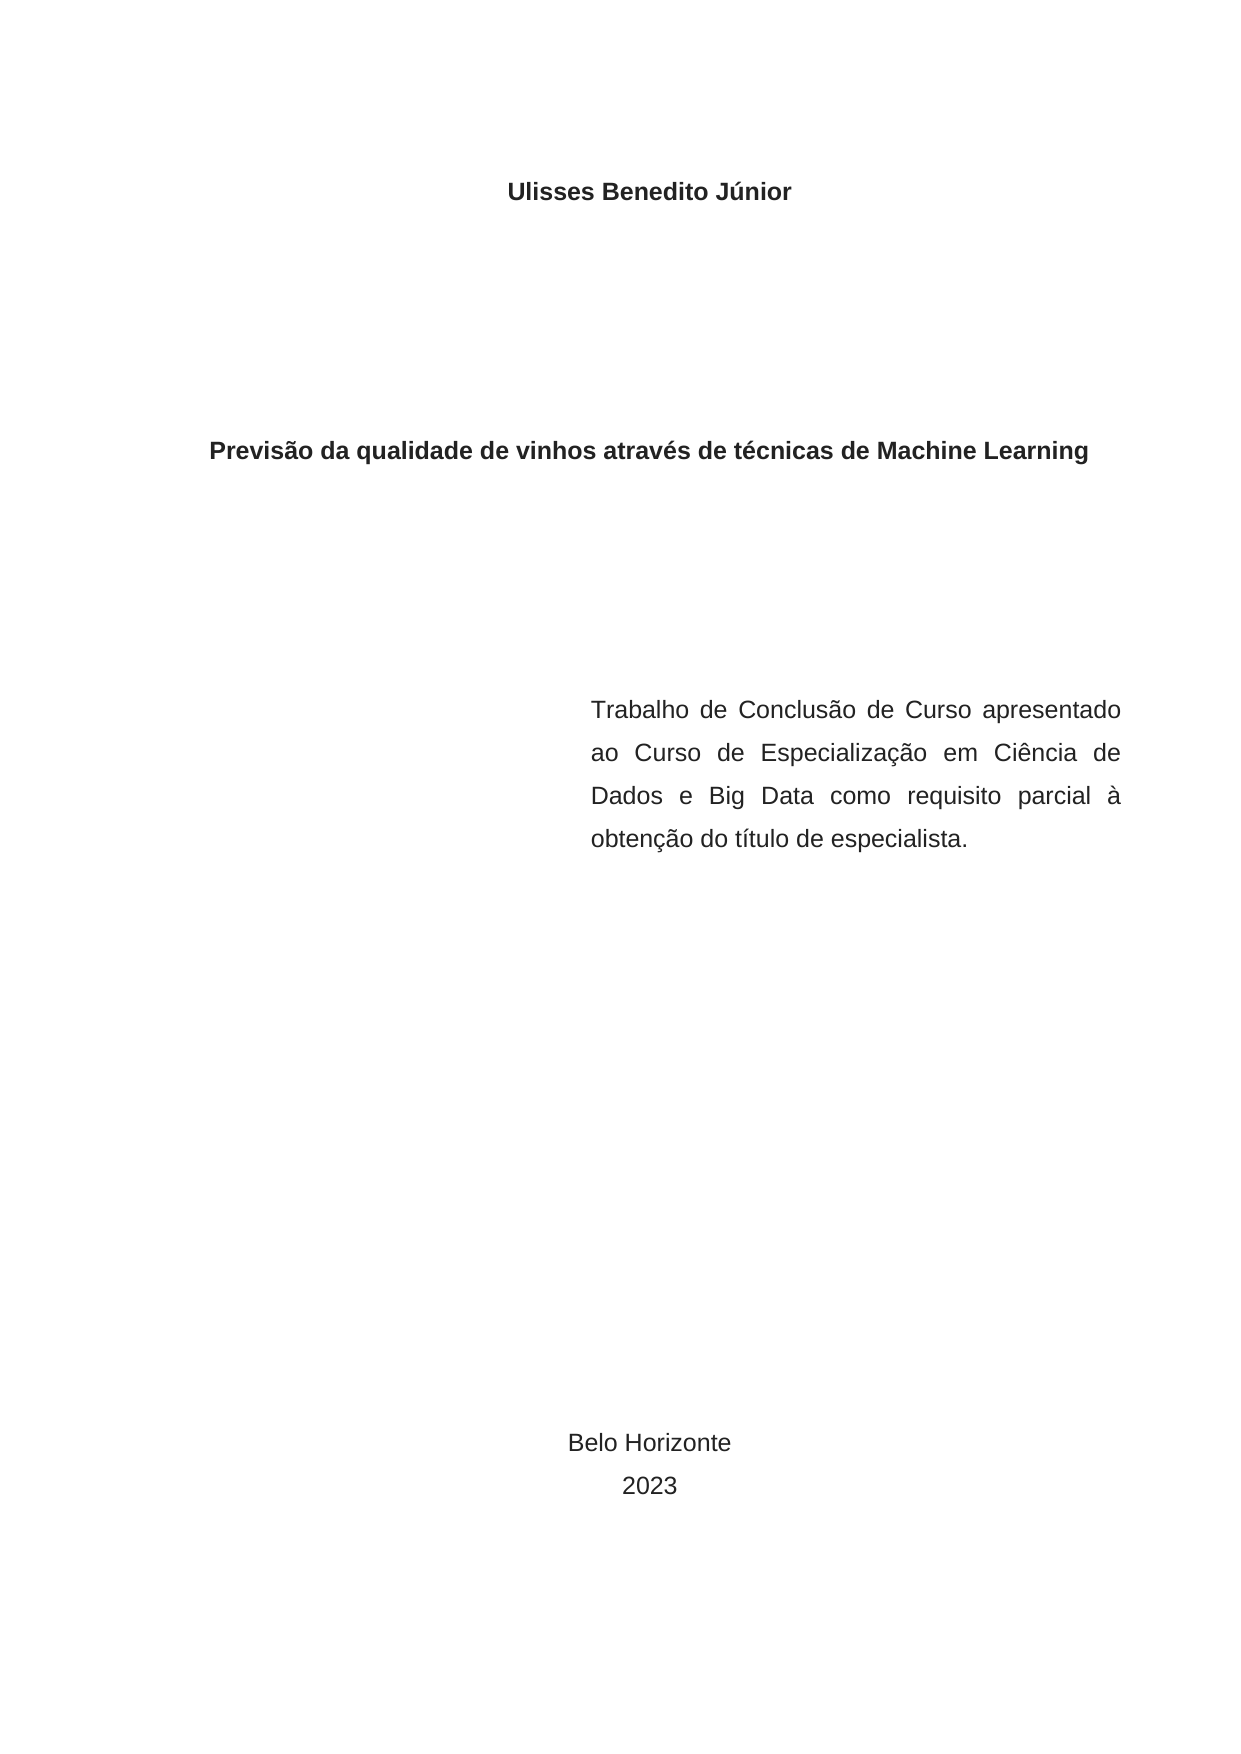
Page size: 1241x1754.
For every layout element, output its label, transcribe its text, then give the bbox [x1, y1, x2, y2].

text Ulisses Benedito Júnior [177, 177, 1122, 206]
text Trabalho de Conclusão de Curso apresentado ao Curso de Especialização em Ciência de Dados e Big Data como requisito parcial à obtenção do título de especialista. [591, 695, 1122, 853]
text Belo Horizonte [177, 1428, 1122, 1457]
text Previsão da qualidade de vinhos através de técnicas de Machine Learning [177, 436, 1122, 465]
text 2023 [177, 1471, 1122, 1500]
